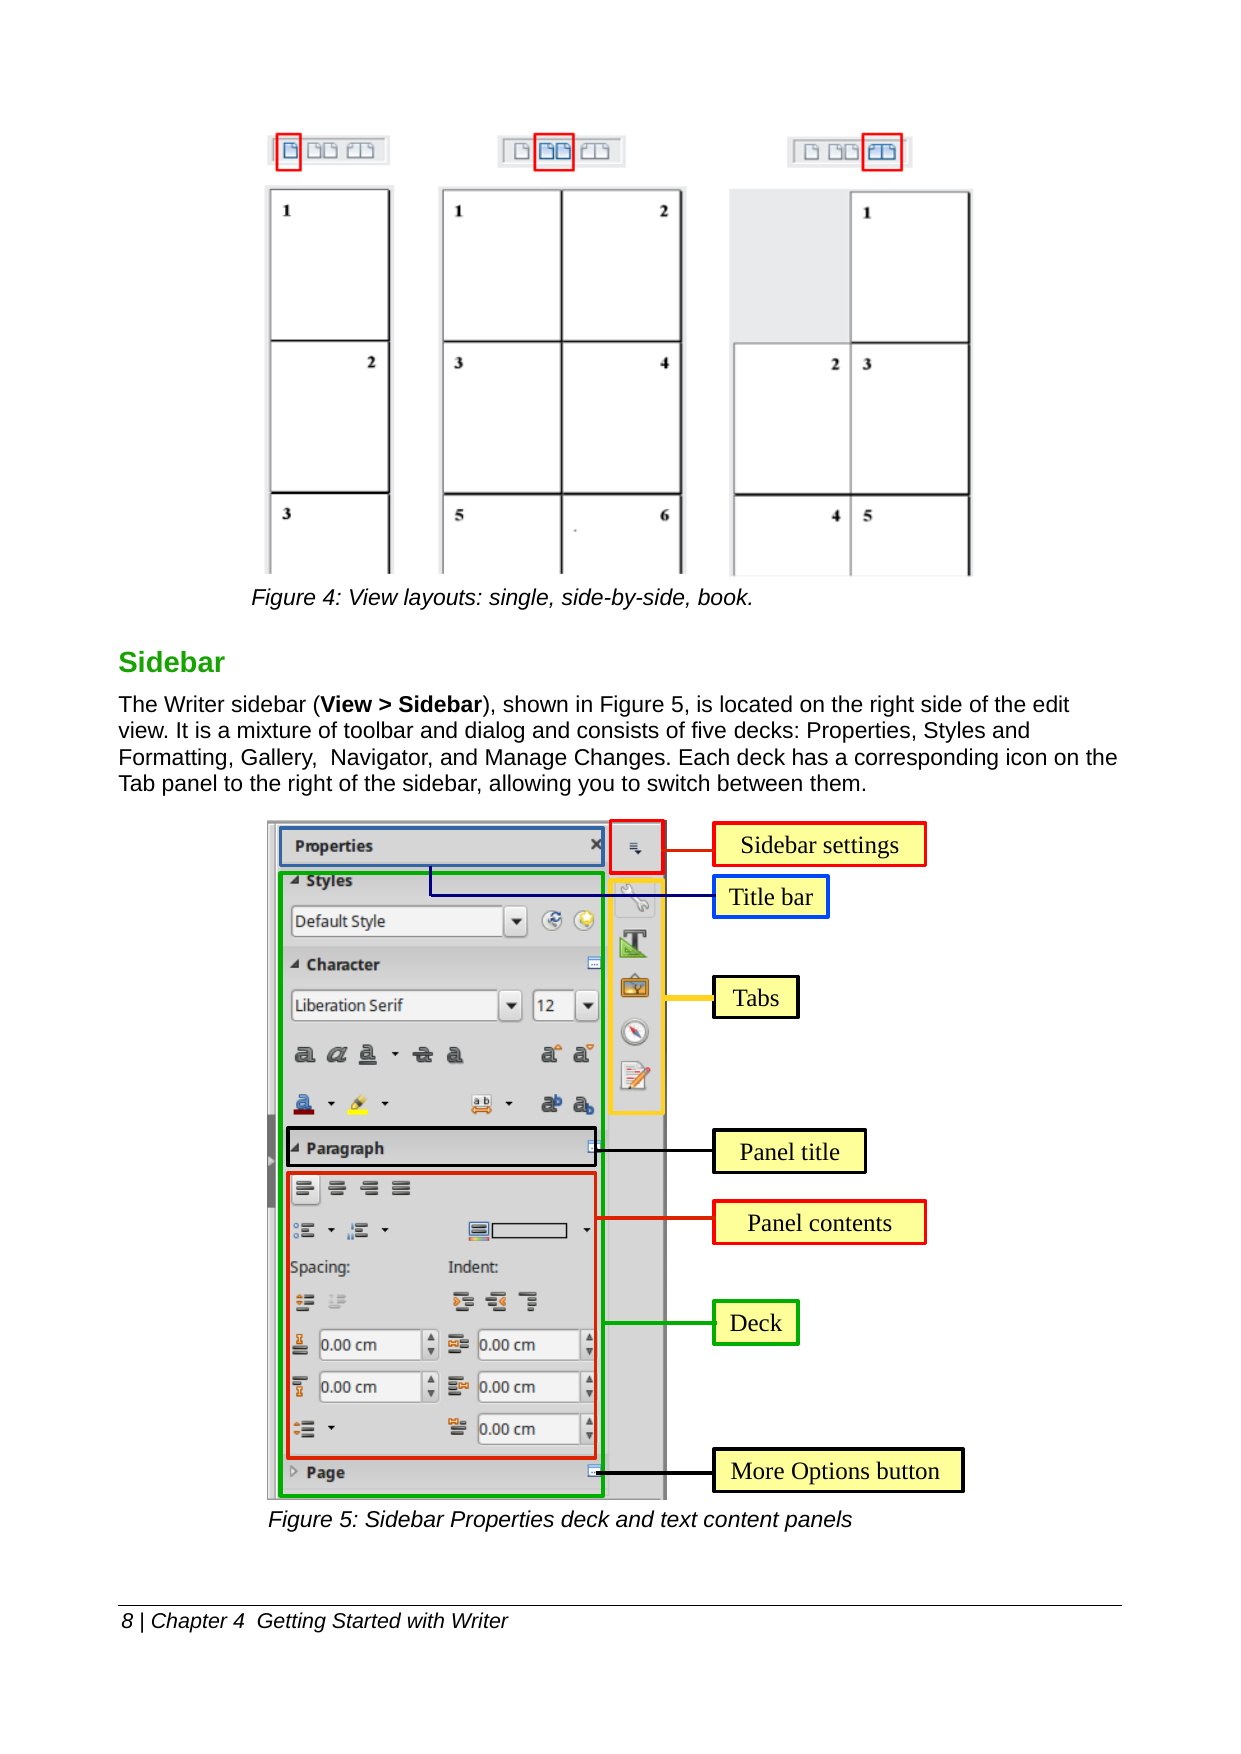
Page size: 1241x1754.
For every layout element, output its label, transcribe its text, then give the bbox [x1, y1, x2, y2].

picture [267, 820, 667, 1500]
picture [605, 1220, 667, 1321]
picture [290, 1175, 594, 1456]
text Figure 4: View layouts: single, side-by-side, book. [251, 584, 989, 610]
picture [605, 1325, 667, 1471]
picture [613, 883, 661, 894]
picture [251, 118, 990, 584]
picture [290, 1130, 594, 1164]
picture [605, 897, 667, 1149]
subtitle Sidebar [118, 645, 1122, 679]
text The Writer sidebar (View > Sidebar), shown in Figure 5, is located on the right side of the edit view. It is a mixture of toolbar and dialog and consists of five decks: Properties, Styles and Formatting, Gallery, Navigator, and Manage Changes. Each deck has a corresponding icon on the Tab panel to the right of the sidebar, allowing you to switch between them. [118, 691, 1122, 796]
picture [282, 830, 601, 864]
picture [283, 875, 601, 1494]
picture [613, 897, 661, 1111]
picture [432, 875, 601, 894]
text Figure 5: Sidebar Properties deck and text content panels [268, 1506, 972, 1532]
picture [612, 822, 661, 871]
picture [605, 1152, 667, 1216]
